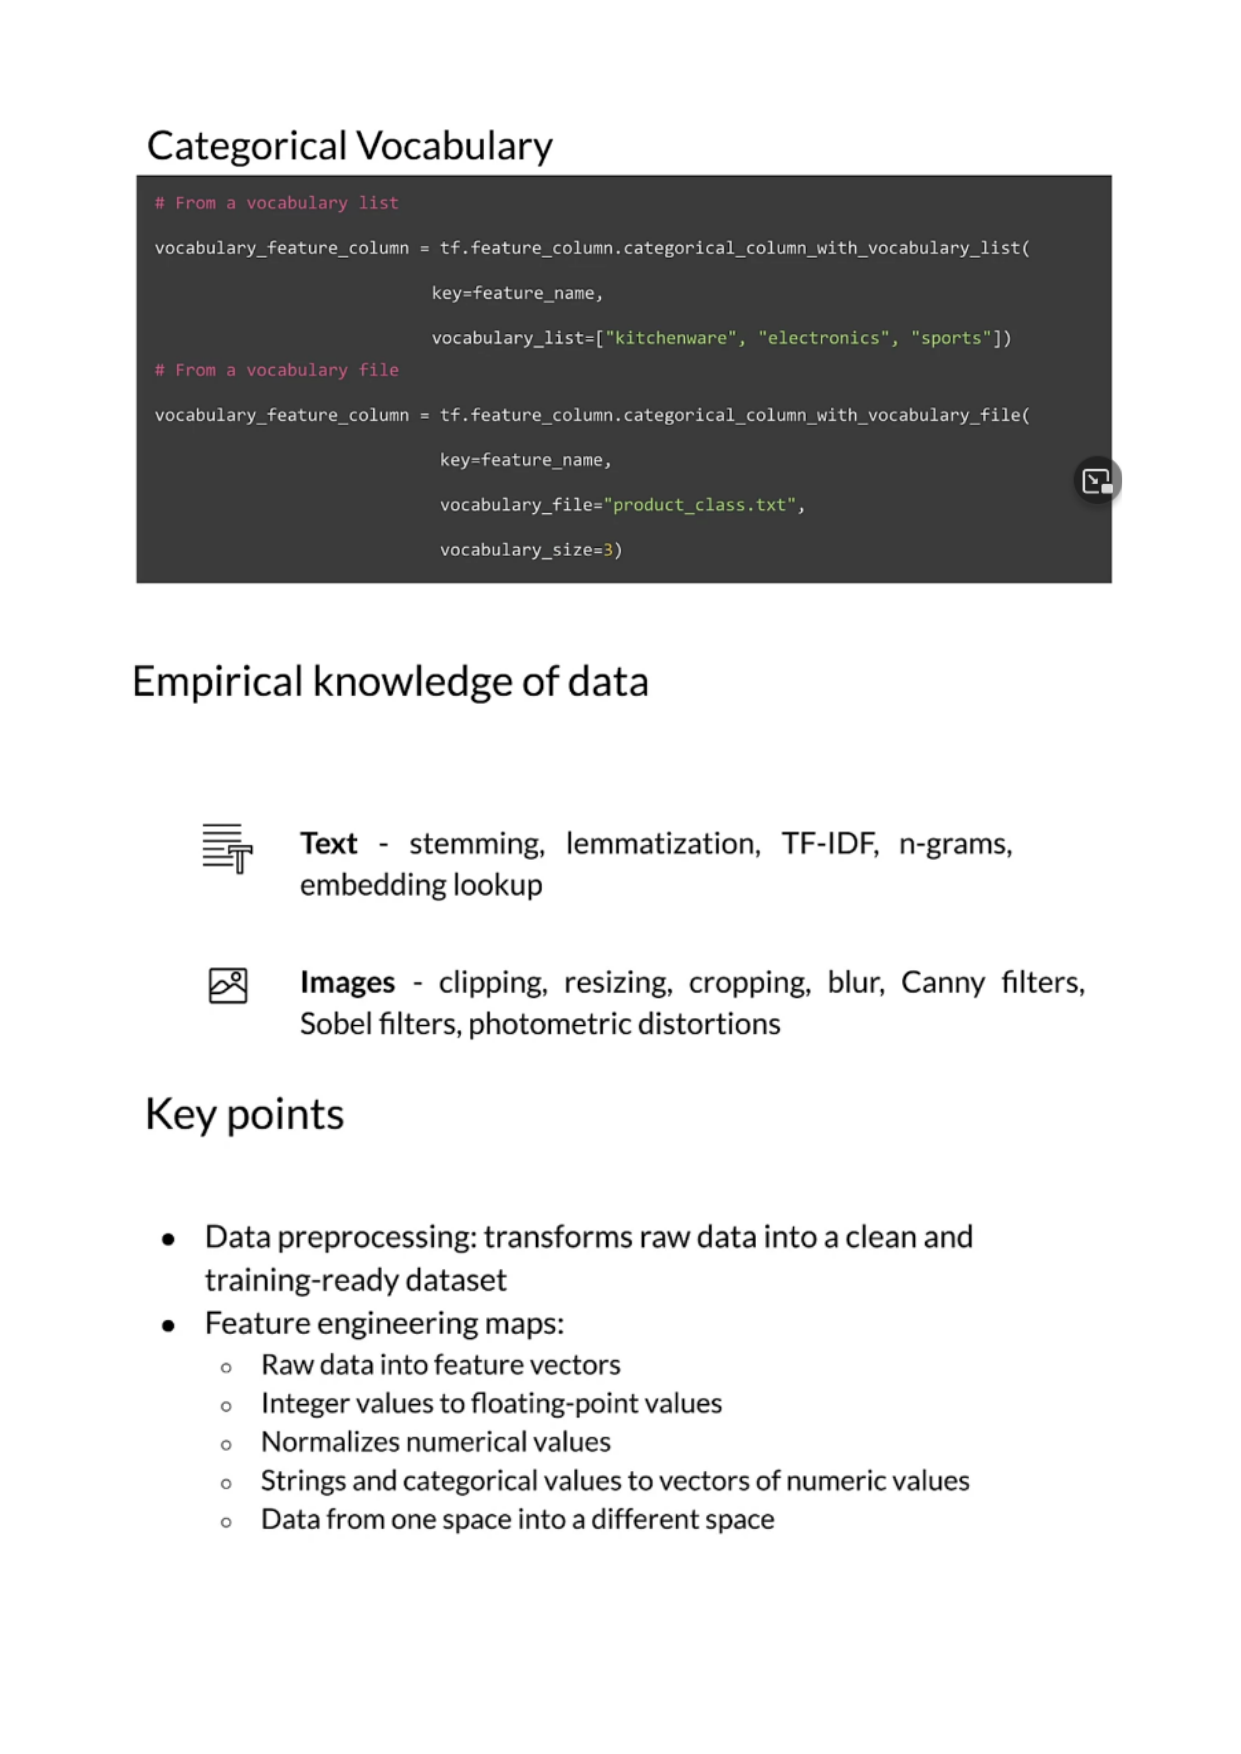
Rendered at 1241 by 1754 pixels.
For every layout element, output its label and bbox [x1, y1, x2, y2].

picture [118, 1081, 1123, 1547]
picture [118, 118, 1123, 596]
picture [118, 653, 1123, 1053]
